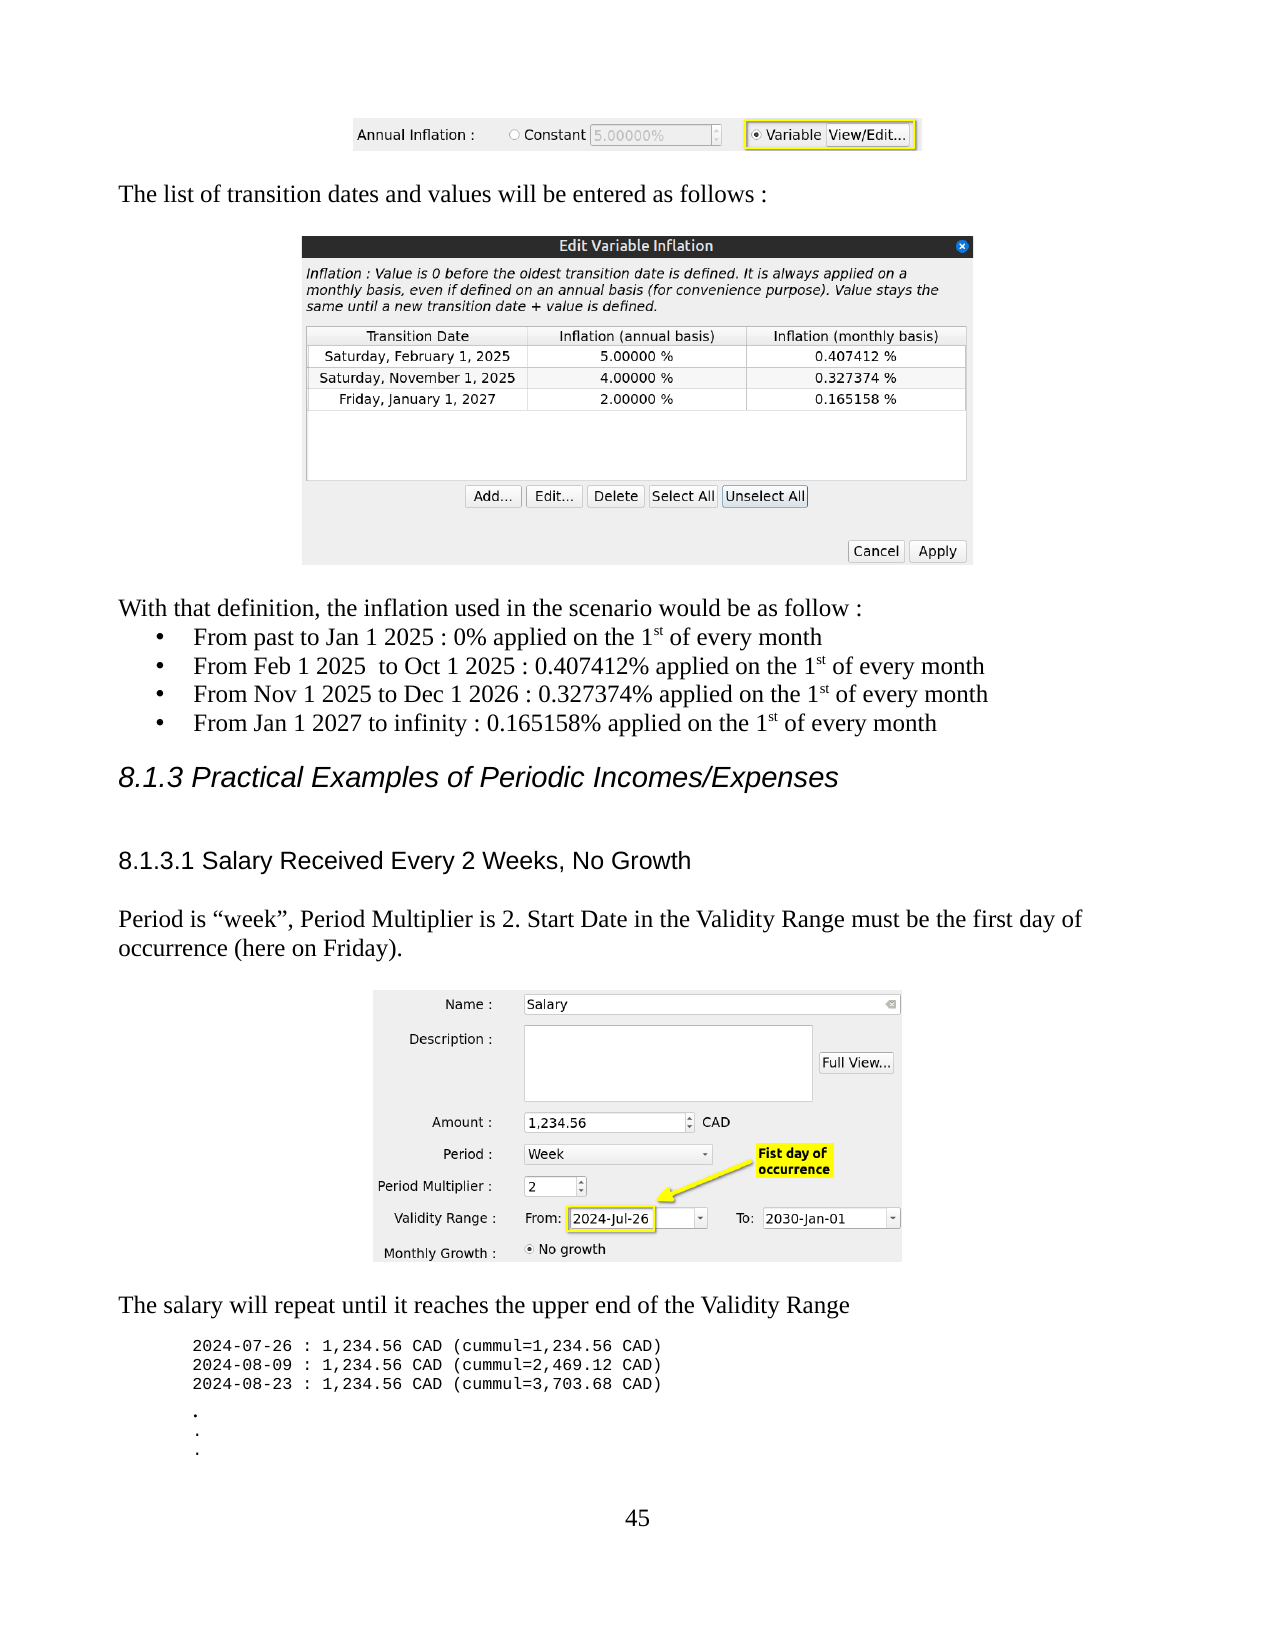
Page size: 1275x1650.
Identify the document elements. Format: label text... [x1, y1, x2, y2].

text With that definition, the inflation used in the scenario would be as follow : [118, 593, 1157, 622]
list From past to Jan 1 2025 : 0% applied on the 1st of every month [156, 622, 1157, 651]
picture [301, 236, 974, 565]
subtitle Practical Examples of Periodic Incomes/Expenses [118, 759, 1157, 793]
text Period is “week”, Period Multiplier is 2. Start Date in the Validity Range must be the first day of occurrence (here on Friday). [118, 904, 1157, 962]
text 2024-08-23 : 1,234.56 CAD (cummul=3,703.68 CAD) [192, 1375, 1157, 1394]
text The salary will repeat until it reaches the upper end of the Validity Range [118, 1290, 1157, 1319]
text The list of transition dates and values will be entered as follows : [118, 179, 1157, 208]
text . [192, 1442, 1157, 1461]
text . [192, 1394, 1157, 1423]
picture [353, 118, 923, 151]
text 2024-07-26 : 1,234.56 CAD (cummul=1,234.56 CAD) [192, 1338, 1157, 1357]
text 2024-08-09 : 1,234.56 CAD (cummul=2,469.12 CAD) [192, 1357, 1157, 1375]
list From Feb 1 2025 to Oct 1 2025 : 0.407412% applied on the 1st of every month [156, 651, 1157, 679]
picture [373, 990, 902, 1262]
text . [192, 1423, 1157, 1442]
list From Jan 1 2027 to infinity : 0.165158% applied on the 1st of every month [156, 708, 1157, 737]
list From Nov 1 2025 to Dec 1 2026 : 0.327374% applied on the 1st of every month [156, 679, 1157, 708]
subtitle Salary Received Every 2 Weeks, No Growth [118, 846, 1157, 874]
